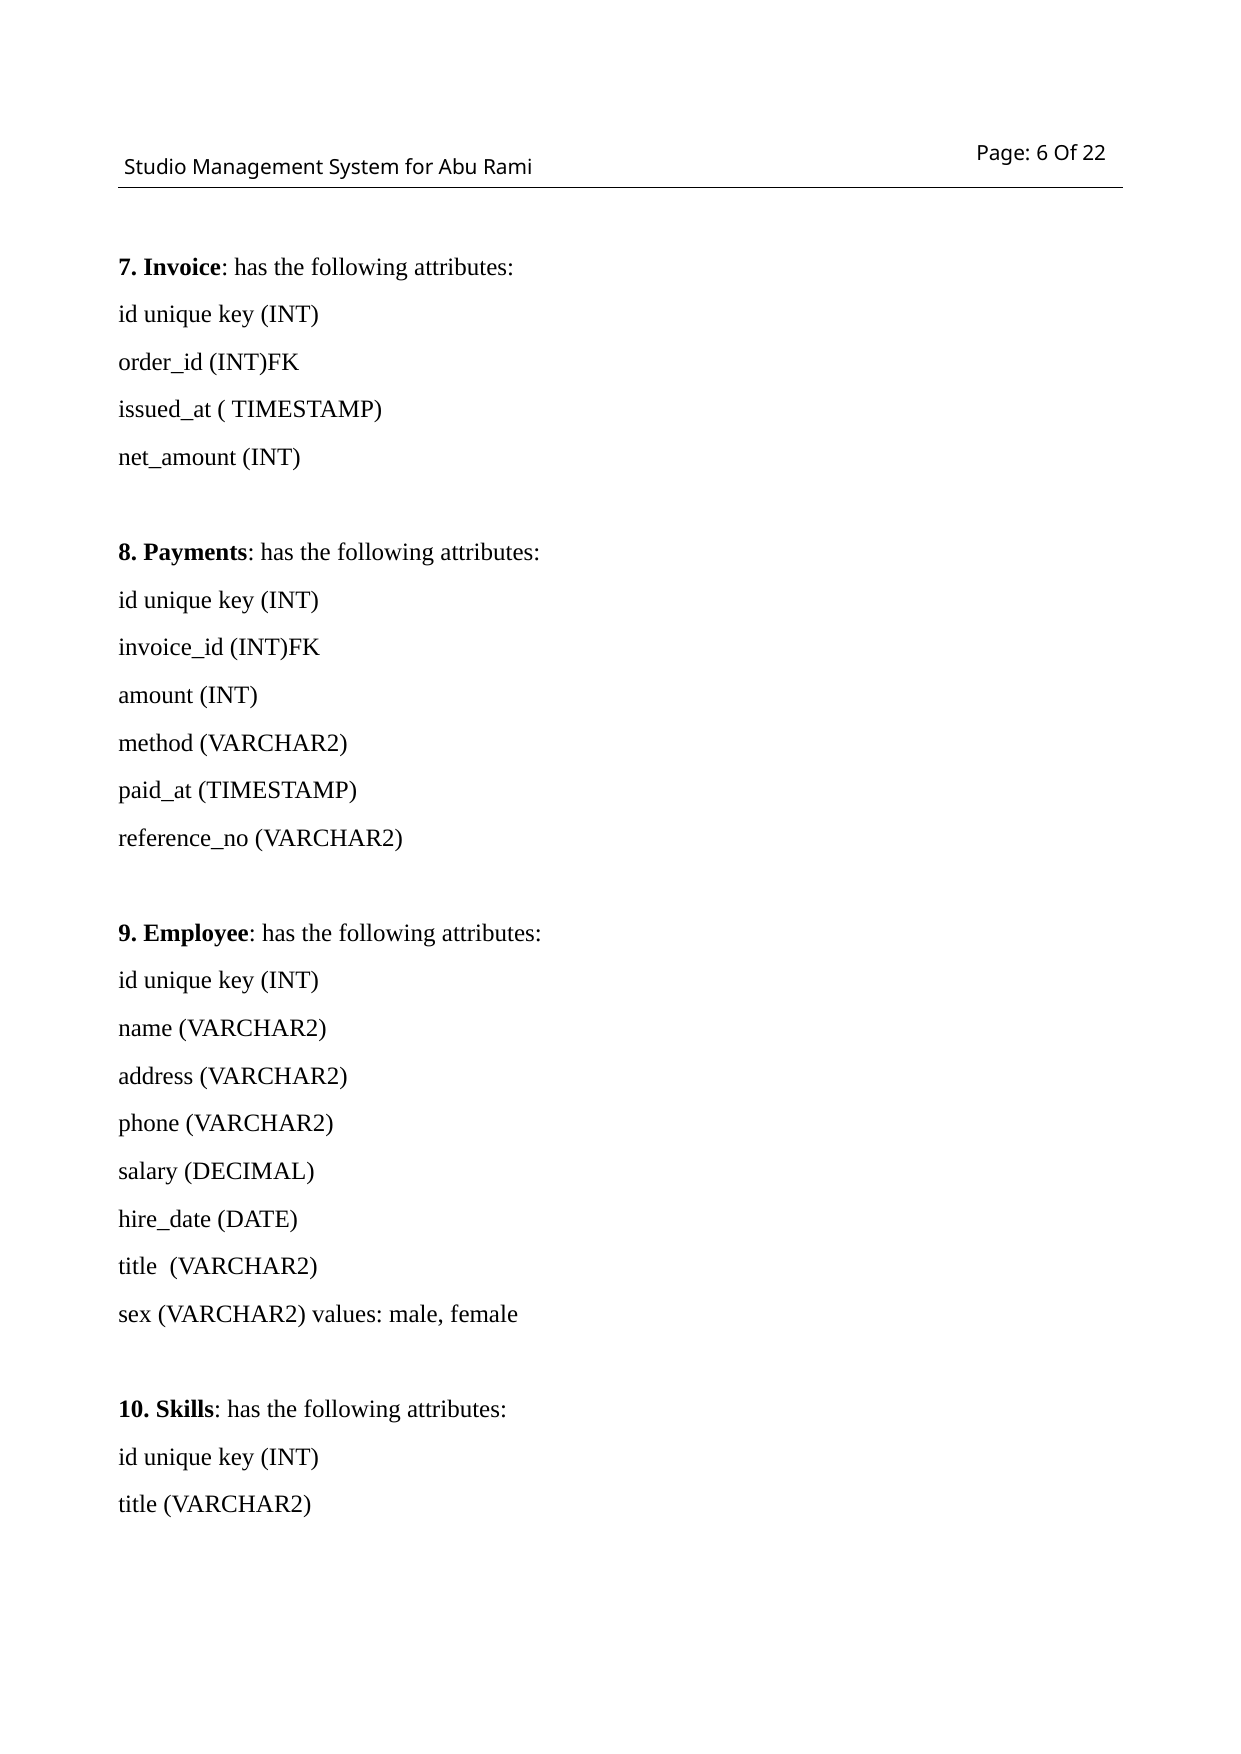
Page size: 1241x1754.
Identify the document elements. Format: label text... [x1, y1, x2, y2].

text order_id (INT)FK [118, 347, 1122, 376]
text 9. Employee: has the following attributes: [118, 918, 1122, 947]
text salary (DECIMAL) [118, 1156, 1122, 1185]
text method (VARCHAR2) [118, 728, 1122, 756]
text id unique key (INT) [118, 585, 1122, 613]
text net_amount (INT) [118, 442, 1122, 471]
text reference_no (VARCHAR2) [118, 823, 1122, 852]
text issued_at ( TIMESTAMP) [118, 394, 1122, 423]
text name (VARCHAR2) [118, 1013, 1122, 1042]
text invoice_id (INT)FK [118, 632, 1122, 661]
text id unique key (INT) [118, 299, 1122, 328]
text 10. Skills: has the following attributes: [118, 1394, 1122, 1423]
text id unique key (INT) [118, 1442, 1122, 1470]
text paid_at (TIMESTAMP) [118, 775, 1122, 804]
text address (VARCHAR2) [118, 1061, 1122, 1089]
text id unique key (INT) [118, 966, 1122, 994]
text 8. Payments: has the following attributes: [118, 537, 1122, 566]
text hire_date (DATE) [118, 1204, 1122, 1232]
text title (VARCHAR2) [118, 1251, 1122, 1280]
text sex (VARCHAR2) values: male, female [118, 1299, 1122, 1328]
text phone (VARCHAR2) [118, 1108, 1122, 1137]
text title (VARCHAR2) [118, 1489, 1122, 1518]
text 7. Invoice: has the following attributes: [118, 252, 1122, 280]
text amount (INT) [118, 680, 1122, 709]
